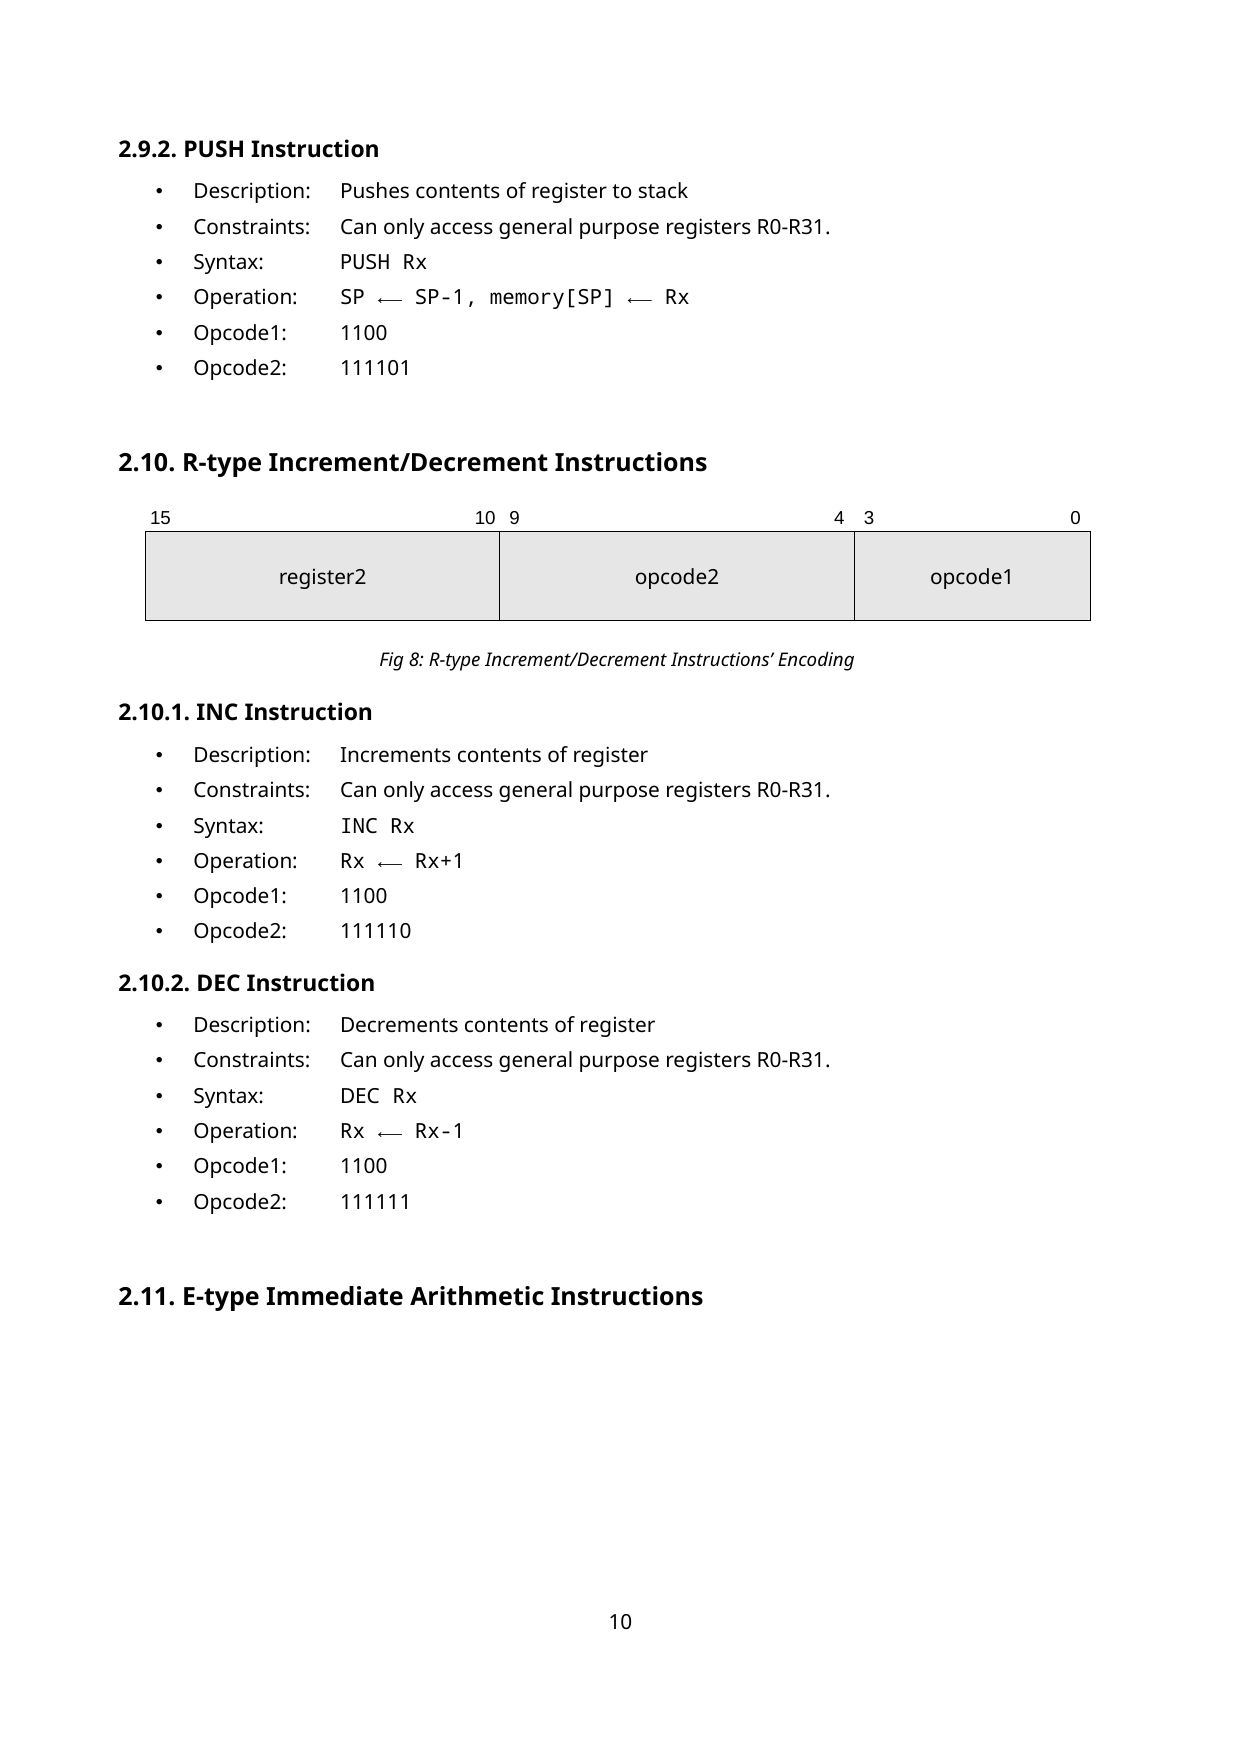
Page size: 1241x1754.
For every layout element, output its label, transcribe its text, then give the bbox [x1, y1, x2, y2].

subtitle PUSH Instruction [118, 133, 1122, 164]
list Opcode1: 1100 [156, 1152, 1122, 1180]
list Opcode2: 111110 [156, 917, 1122, 945]
subtitle DEC Instruction [118, 967, 1122, 998]
list Opcode2: 111111 [156, 1187, 1122, 1215]
list Constraints: Can only access general purpose registers R0-R31. [156, 1046, 1122, 1074]
subtitle R-type Increment/Decrement Instructions [118, 444, 1122, 478]
text Fig 8: R-type Increment/Decrement Instructions’ Encoding [145, 621, 1091, 672]
text [145, 522, 1091, 531]
list Description: Pushes contents of register to stack [156, 176, 1122, 205]
list Operation: SP ⟵ SP-1, memory[SP] ⟵ Rx [156, 282, 1122, 311]
list Constraints: Can only access general purpose registers R0-R31. [156, 775, 1122, 804]
list Syntax: DEC Rx [156, 1081, 1122, 1109]
list Opcode1: 1100 [156, 318, 1122, 346]
list Operation: Rx ⟵ Rx-1 [156, 1116, 1122, 1145]
list Description: Decrements contents of register [156, 1010, 1122, 1039]
list Opcode1: 1100 [156, 881, 1122, 910]
list Operation: Rx ⟵ Rx+1 [156, 846, 1122, 874]
list Opcode2: 111101 [156, 353, 1122, 381]
list Description: Increments contents of register [156, 740, 1122, 768]
subtitle INC Instruction [118, 486, 1122, 728]
list Syntax: INC Rx [156, 811, 1122, 839]
list Constraints: Can only access general purpose registers R0-R31. [156, 212, 1122, 240]
subtitle E-type Immediate Arithmetic Instructions [118, 1278, 1122, 1312]
list Syntax: PUSH Rx [156, 247, 1122, 276]
